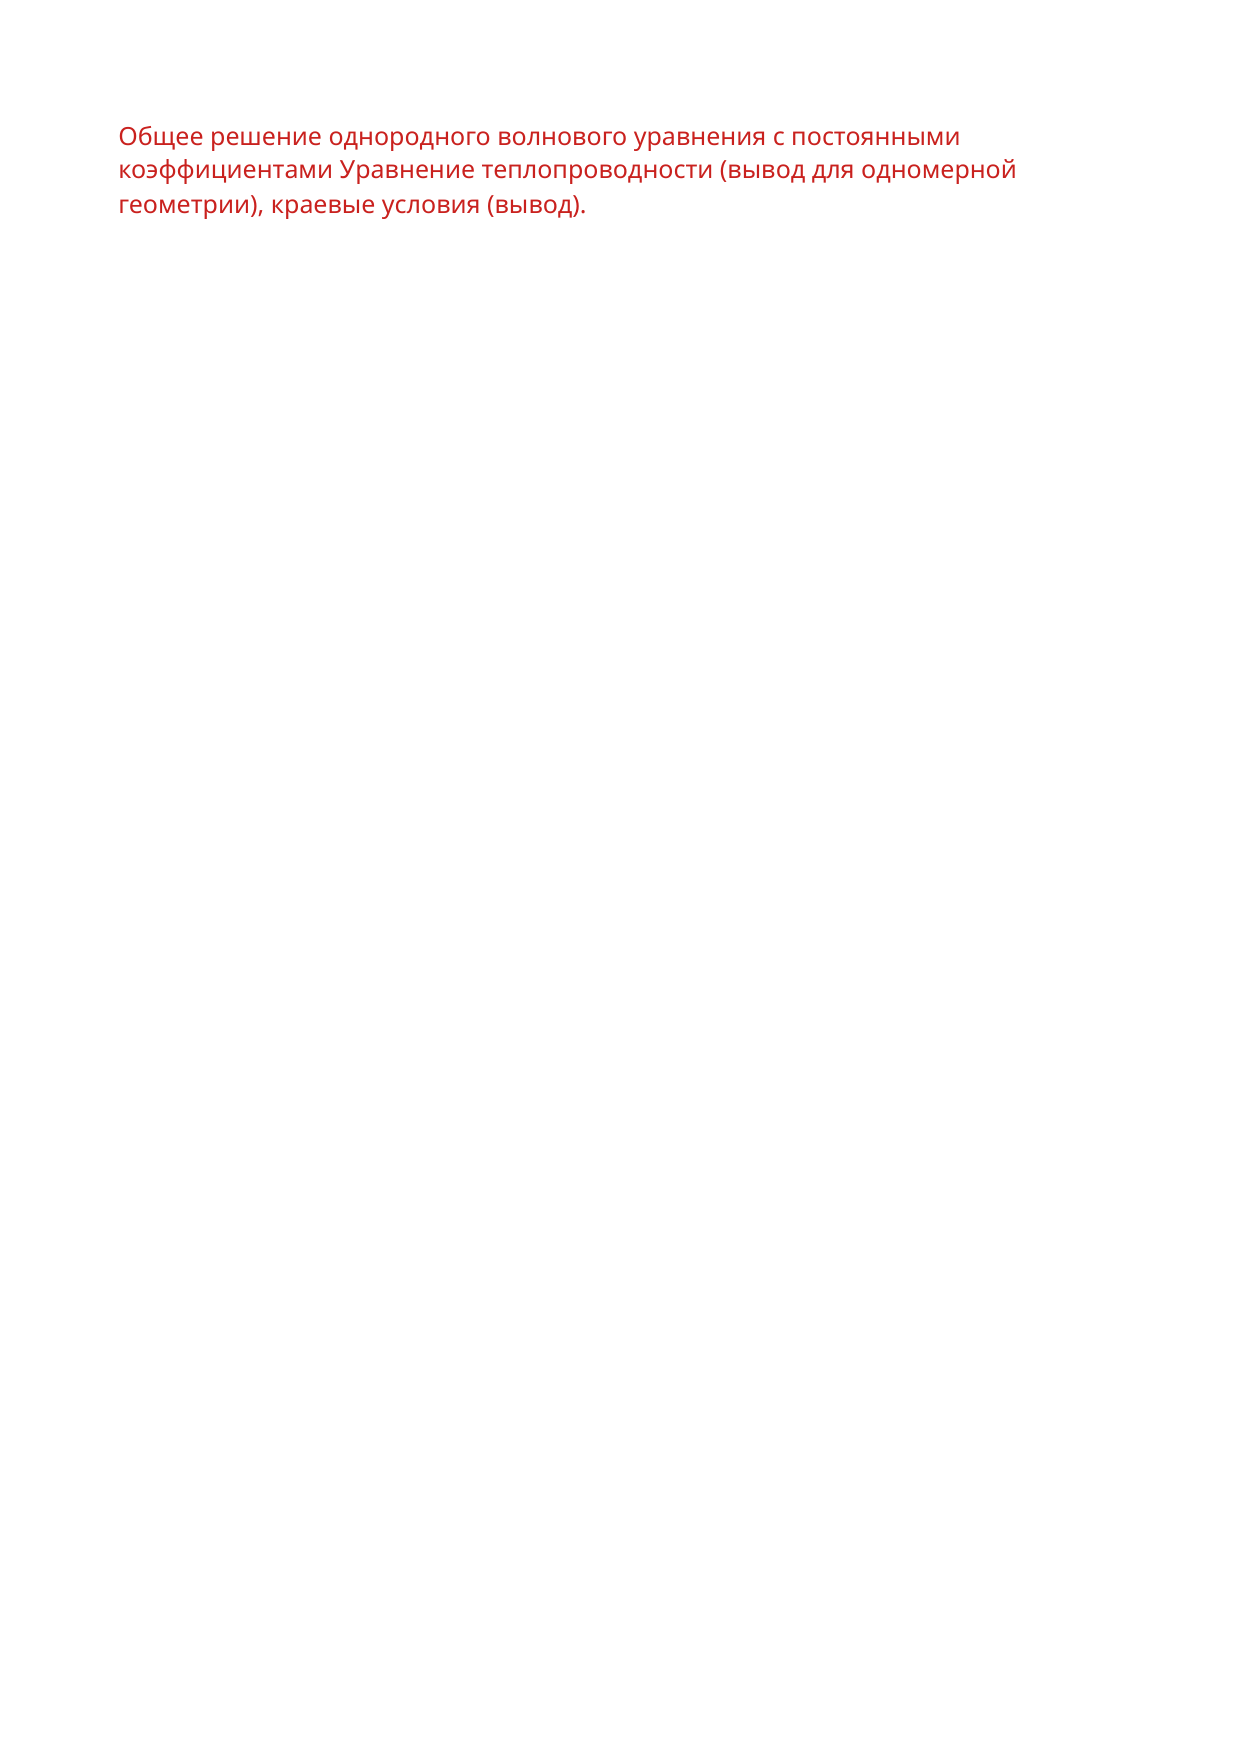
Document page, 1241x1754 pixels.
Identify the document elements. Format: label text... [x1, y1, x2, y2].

text Общее решение однородного волнового уравнения с постоянными коэффициентами Уравнение теплопроводности (вывод для одномерной геометрии), краевые условия (вывод). [118, 118, 1122, 220]
